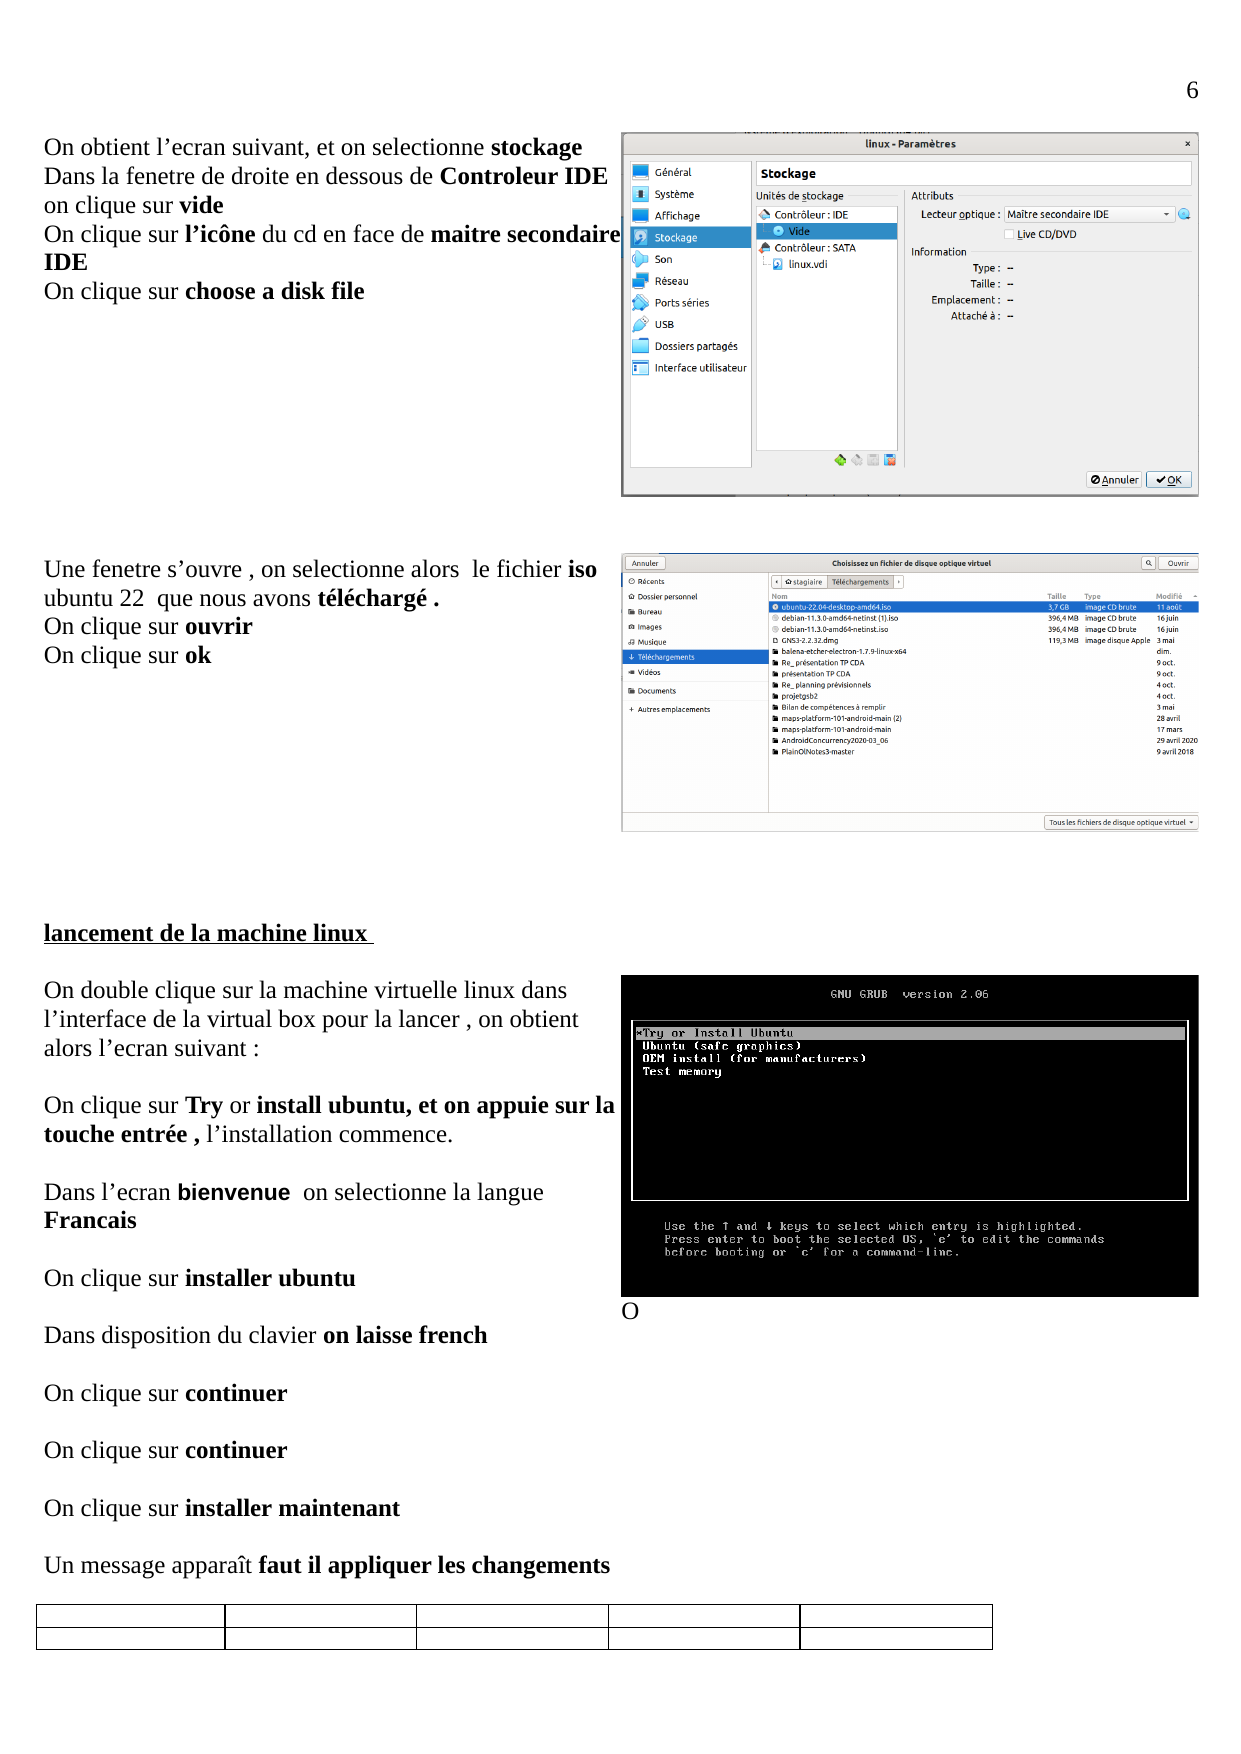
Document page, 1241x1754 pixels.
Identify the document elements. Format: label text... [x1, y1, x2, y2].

table_header On double clique sur la machine virtuelle linux dans l’interface de la virtual box pour la lancer , on obtient alors l’ecran suivant : On clique sur Try or install ubuntu, et on appuie sur la touche entrée , l’installation commence. Dans l’ecran bienvenue on selectionne la langue Francais On clique sur installer ubuntu Dans disposition du clavier on laisse french On clique sur continuer On clique sur continuer On clique sur installer maintenant Un message apparaît faut il appliquer les changements [44, 976, 621, 1579]
table_header Une fenetre s’ouvre , on selectionne alors le fichier iso ubuntu 22 que nous avons téléchargé . On clique sur ouvrir On clique sur ok [44, 554, 621, 861]
table_header On obtient l’ecran suivant, et on selectionne stockage Dans la fenetre de droite en dessous de Controleur IDE on clique sur vide On clique sur l’icône du cd en face de maitre secondaire IDE On clique sur choose a disk file [44, 133, 621, 525]
text lancement de la machine linux [44, 918, 1198, 947]
picture [621, 975, 1199, 1297]
table_header [621, 832, 1198, 861]
picture [621, 553, 1199, 832]
table_header [621, 497, 1198, 525]
table_header O [621, 1297, 1198, 1579]
picture [621, 132, 1199, 497]
